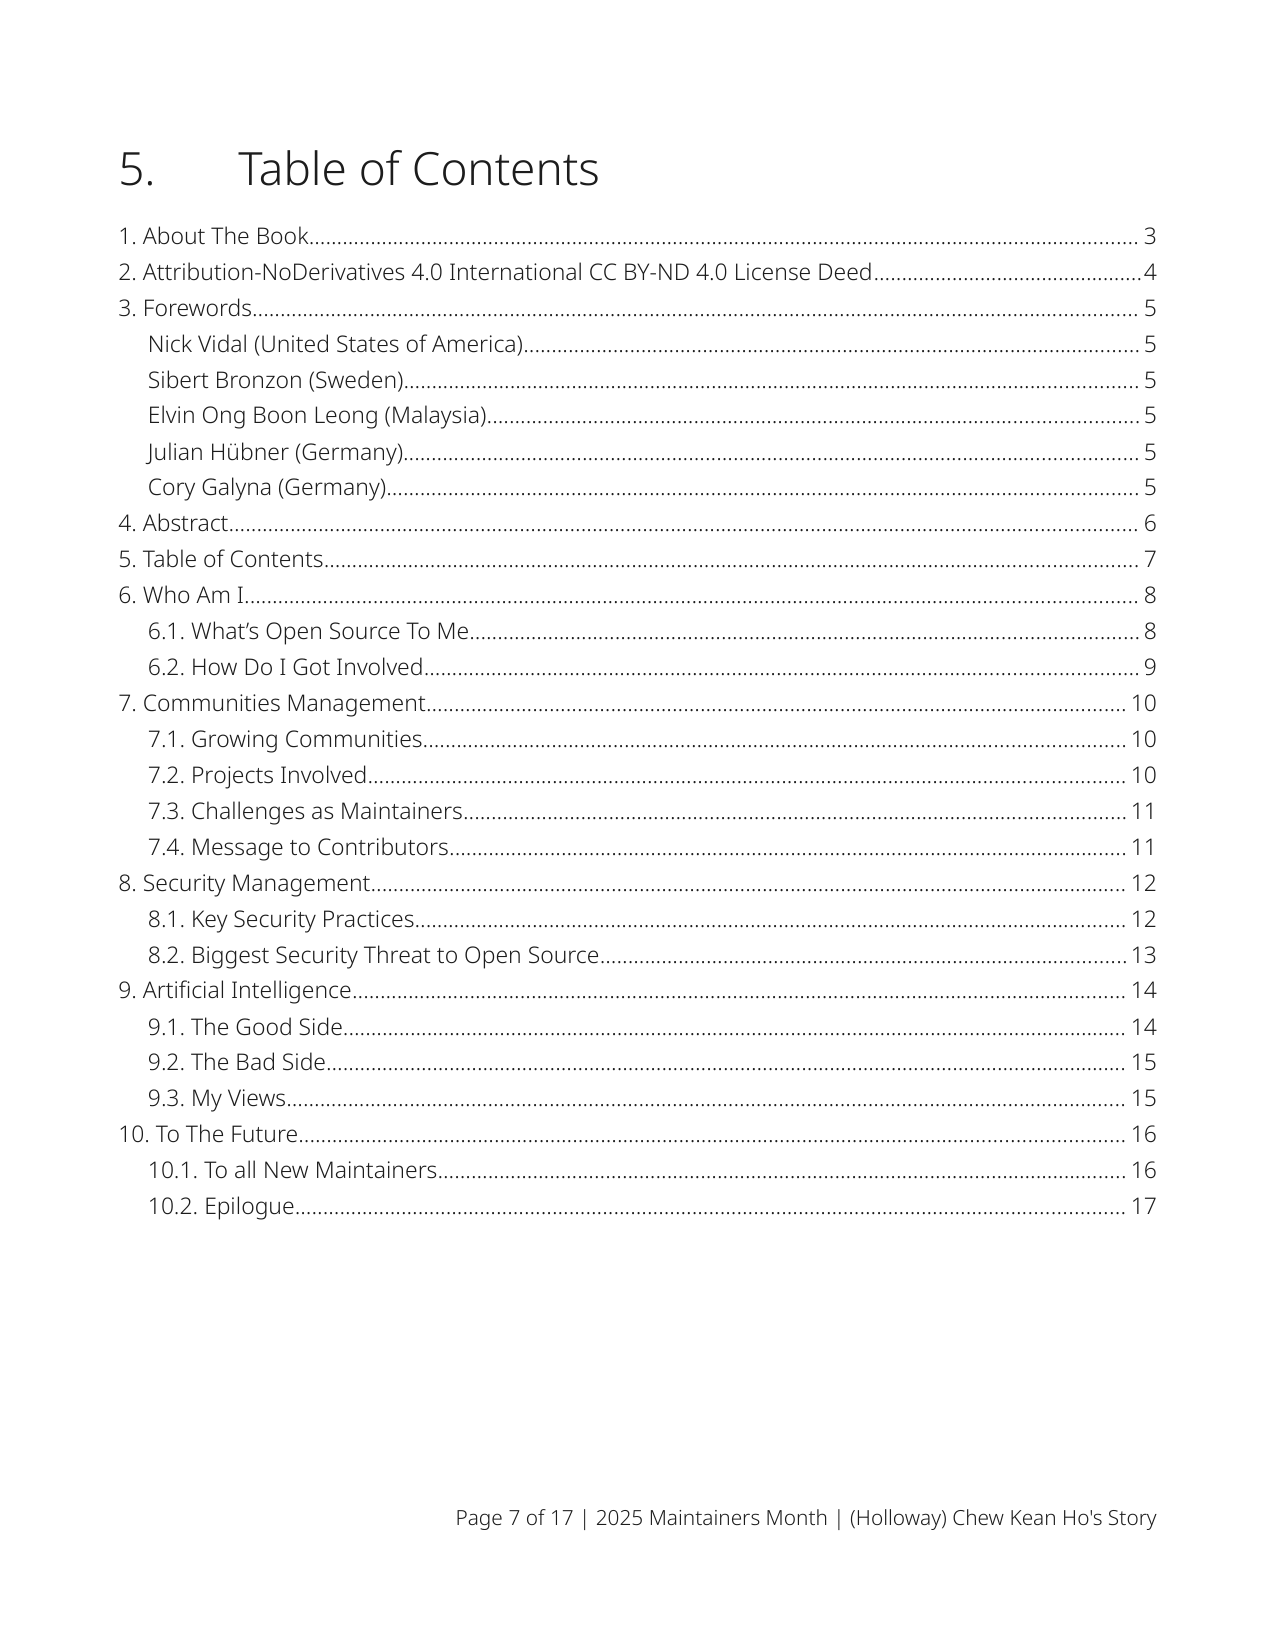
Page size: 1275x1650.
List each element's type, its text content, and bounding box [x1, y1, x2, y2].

subtitle Table of Contents [118, 136, 1157, 198]
text 6.2. How Do I Got Involved 9 [148, 651, 1157, 682]
text Elvin Ong Boon Leong (Malaysia) 5 [148, 399, 1157, 431]
text 7.4. Message to Contributors 11 [148, 831, 1157, 862]
text 9. Artificial Intelligence 14 [118, 974, 1157, 1006]
text 9.2. The Bad Side 15 [148, 1046, 1157, 1078]
text 10.2. Epilogue 17 [148, 1190, 1157, 1221]
text 5. Table of Contents 7 [118, 543, 1157, 574]
text 8.1. Key Security Practices 12 [148, 903, 1157, 934]
text 9.3. My Views 15 [148, 1082, 1157, 1113]
text 7.2. Projects Involved 10 [148, 759, 1157, 790]
text 10. To The Future 16 [118, 1118, 1157, 1149]
text 10.1. To all New Maintainers 16 [148, 1154, 1157, 1185]
text 8.2. Biggest Security Threat to Open Source 13 [148, 938, 1157, 970]
text Cory Galyna (Germany) 5 [148, 471, 1157, 503]
text Julian Hübner (Germany) 5 [148, 435, 1157, 467]
text 2. Attribution-NoDerivatives 4.0 International CC BY-ND 4.0 License Deed 4 [118, 256, 1157, 287]
text 1. About The Book 3 [118, 220, 1157, 251]
text 7.3. Challenges as Maintainers 11 [148, 795, 1157, 826]
text 8. Security Management 12 [118, 867, 1157, 898]
text 4. Abstract 6 [118, 507, 1157, 538]
text 3. Forewords 5 [118, 292, 1157, 323]
text 6. Who Am I 8 [118, 579, 1157, 610]
text Sibert Bronzon (Sweden) 5 [148, 363, 1157, 395]
text 7.1. Growing Communities 10 [148, 723, 1157, 754]
text 6.1. What’s Open Source To Me 8 [148, 615, 1157, 646]
text 9.1. The Good Side 14 [148, 1010, 1157, 1042]
text 7. Communities Management 10 [118, 687, 1157, 718]
text Nick Vidal (United States of America) 5 [148, 328, 1157, 359]
